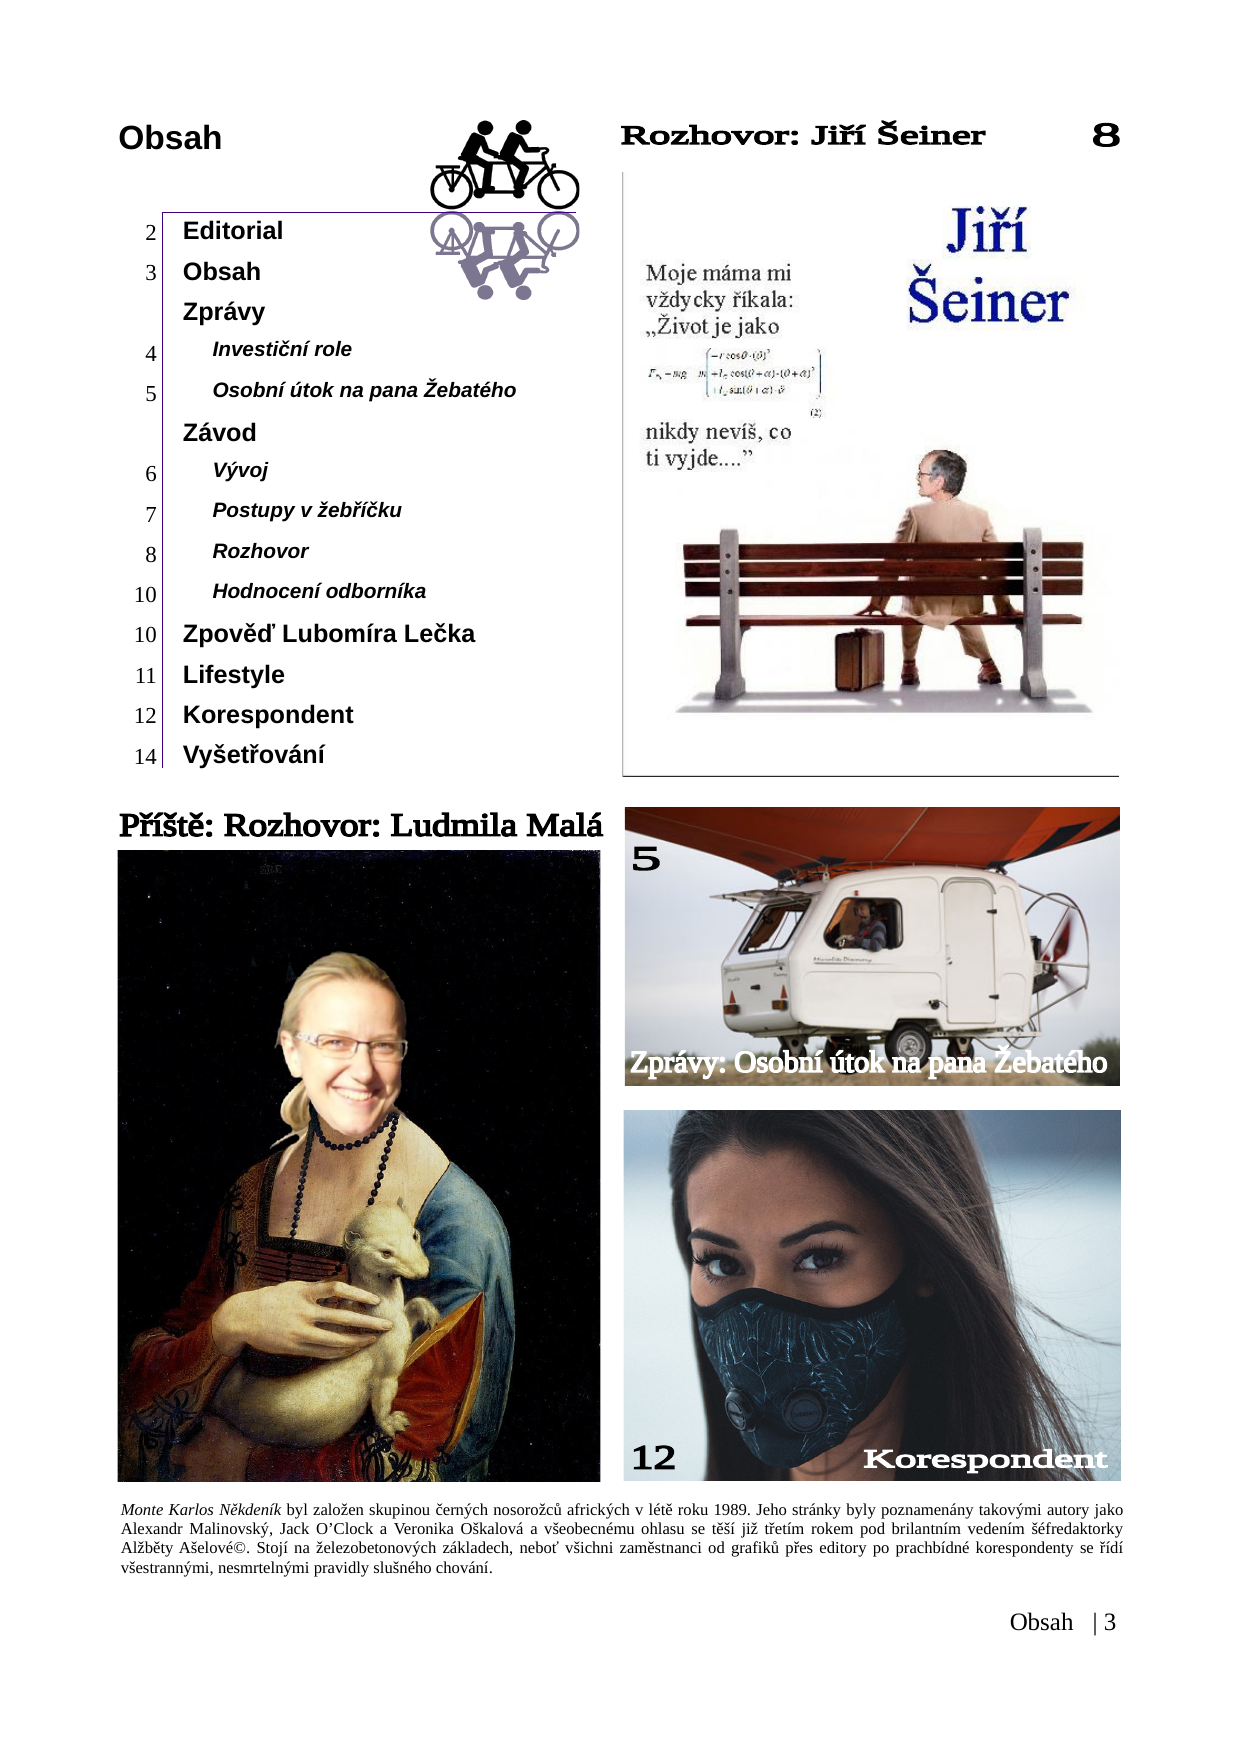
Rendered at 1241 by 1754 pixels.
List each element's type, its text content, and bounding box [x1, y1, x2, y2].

table_cell Vývoj [177, 453, 622, 493]
table_header Editorial [177, 213, 430, 251]
picture [624, 807, 1120, 1086]
table_cell [162, 735, 177, 775]
table_cell [118, 291, 162, 332]
table_cell [163, 613, 177, 654]
picture [623, 1110, 1121, 1481]
table_cell [163, 291, 177, 332]
table_cell Zprávy [177, 291, 622, 332]
table_cell Postupy v žebříčku [177, 493, 622, 533]
table_cell Hodnocení odborníka [177, 573, 622, 613]
table_cell Korespondent [177, 694, 622, 734]
table_cell 3 [118, 251, 162, 291]
table_cell 11 [118, 654, 162, 694]
table_cell [163, 332, 177, 372]
table_cell 10 [118, 613, 162, 654]
table_cell Zpověď Lubomíra Lečka [177, 613, 622, 654]
table_cell [118, 775, 162, 815]
subtitle Obsah [118, 118, 1122, 157]
table_cell Závod [177, 412, 622, 452]
picture [622, 172, 1119, 777]
table_cell 8 [118, 533, 162, 573]
table_cell 10 [118, 573, 162, 613]
picture [430, 120, 580, 300]
table_cell Vyšetřování [177, 735, 622, 775]
table_cell [163, 694, 177, 734]
table_cell [118, 412, 162, 452]
table_cell [163, 493, 177, 533]
table_cell [163, 533, 177, 573]
table_header [580, 210, 622, 251]
table_cell [163, 453, 177, 493]
table_cell 6 [118, 453, 162, 493]
table_cell Investiční role [177, 332, 622, 372]
table_cell Obsah [177, 251, 430, 291]
table_cell Lifestyle [177, 654, 622, 694]
table_header [163, 213, 177, 251]
table_header 2 [118, 210, 162, 251]
table_cell 5 [118, 372, 162, 412]
table_cell 14 [118, 735, 162, 775]
table_cell [163, 412, 177, 452]
picture [117, 850, 601, 1482]
table_cell [580, 251, 622, 291]
table_cell [163, 372, 177, 412]
table_cell 12 [118, 694, 162, 734]
table_cell Rozhovor [177, 533, 622, 573]
table_cell [162, 775, 177, 814]
table_cell [163, 251, 177, 291]
table_cell 4 [118, 332, 162, 372]
table_cell Osobní útok na pana Žebatého [177, 372, 622, 412]
table_cell 7 [118, 493, 162, 533]
table_cell [163, 654, 177, 694]
table_cell [163, 573, 177, 613]
table_cell Obsah [177, 775, 1122, 815]
